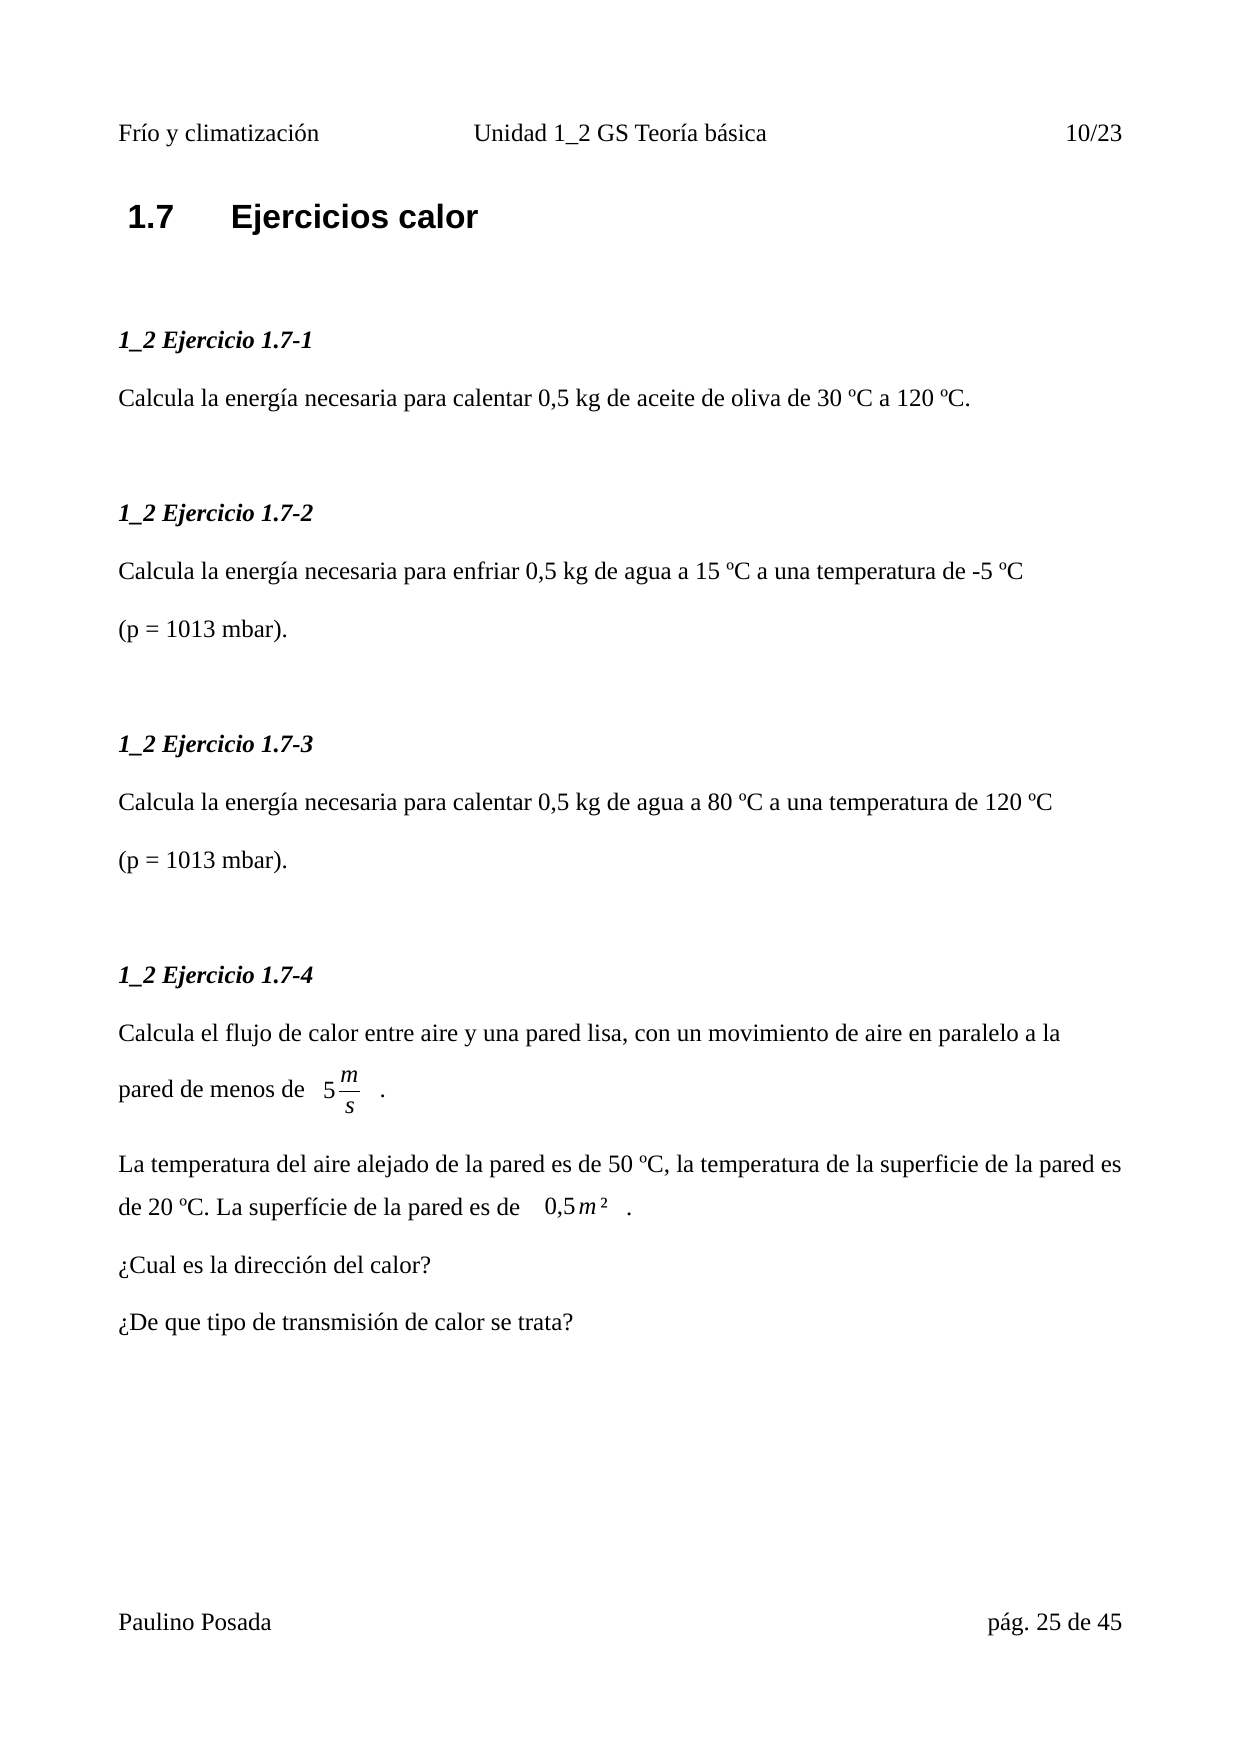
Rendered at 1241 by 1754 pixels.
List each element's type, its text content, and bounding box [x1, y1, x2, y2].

text (p = 1013 mbar). [118, 845, 1122, 873]
text Calcula la energía necesaria para calentar 0,5 kg de agua a 80 ºC a una temperatura de 120 ºC [118, 787, 1122, 816]
text 1_2 Ejercicio 1.7-3 [118, 729, 1122, 758]
subtitle Ejercicios calor [118, 197, 1122, 236]
text Calcula el flujo de calor entre aire y una pared lisa, con un movimiento de aire en paralelo a la pared de menos de. [118, 1018, 1122, 1120]
text Calcula la energía necesaria para calentar 0,5 kg de aceite de oliva de 30 ºC a 120 ºC. [118, 383, 1122, 412]
text La temperatura del aire alejado de la pared es de 50 ºC, la temperatura de la superficie de la pared es de 20 ºC. La superfície de la pared es de . [118, 1149, 1122, 1221]
text 1_2 Ejercicio 1.7-2 [118, 498, 1122, 527]
text Calcula la energía necesaria para enfriar 0,5 kg de agua a 15 ºC a una temperatura de -5 ºC [118, 556, 1122, 585]
text (p = 1013 mbar). [118, 614, 1122, 643]
text 1_2 Ejercicio 1.7-4 [118, 960, 1122, 989]
text 1_2 Ejercicio 1.7-1 [118, 325, 1122, 354]
text ¿Cual es la dirección del calor? [118, 1250, 1122, 1278]
text ¿De que tipo de transmisión de calor se trata? [118, 1307, 1122, 1336]
